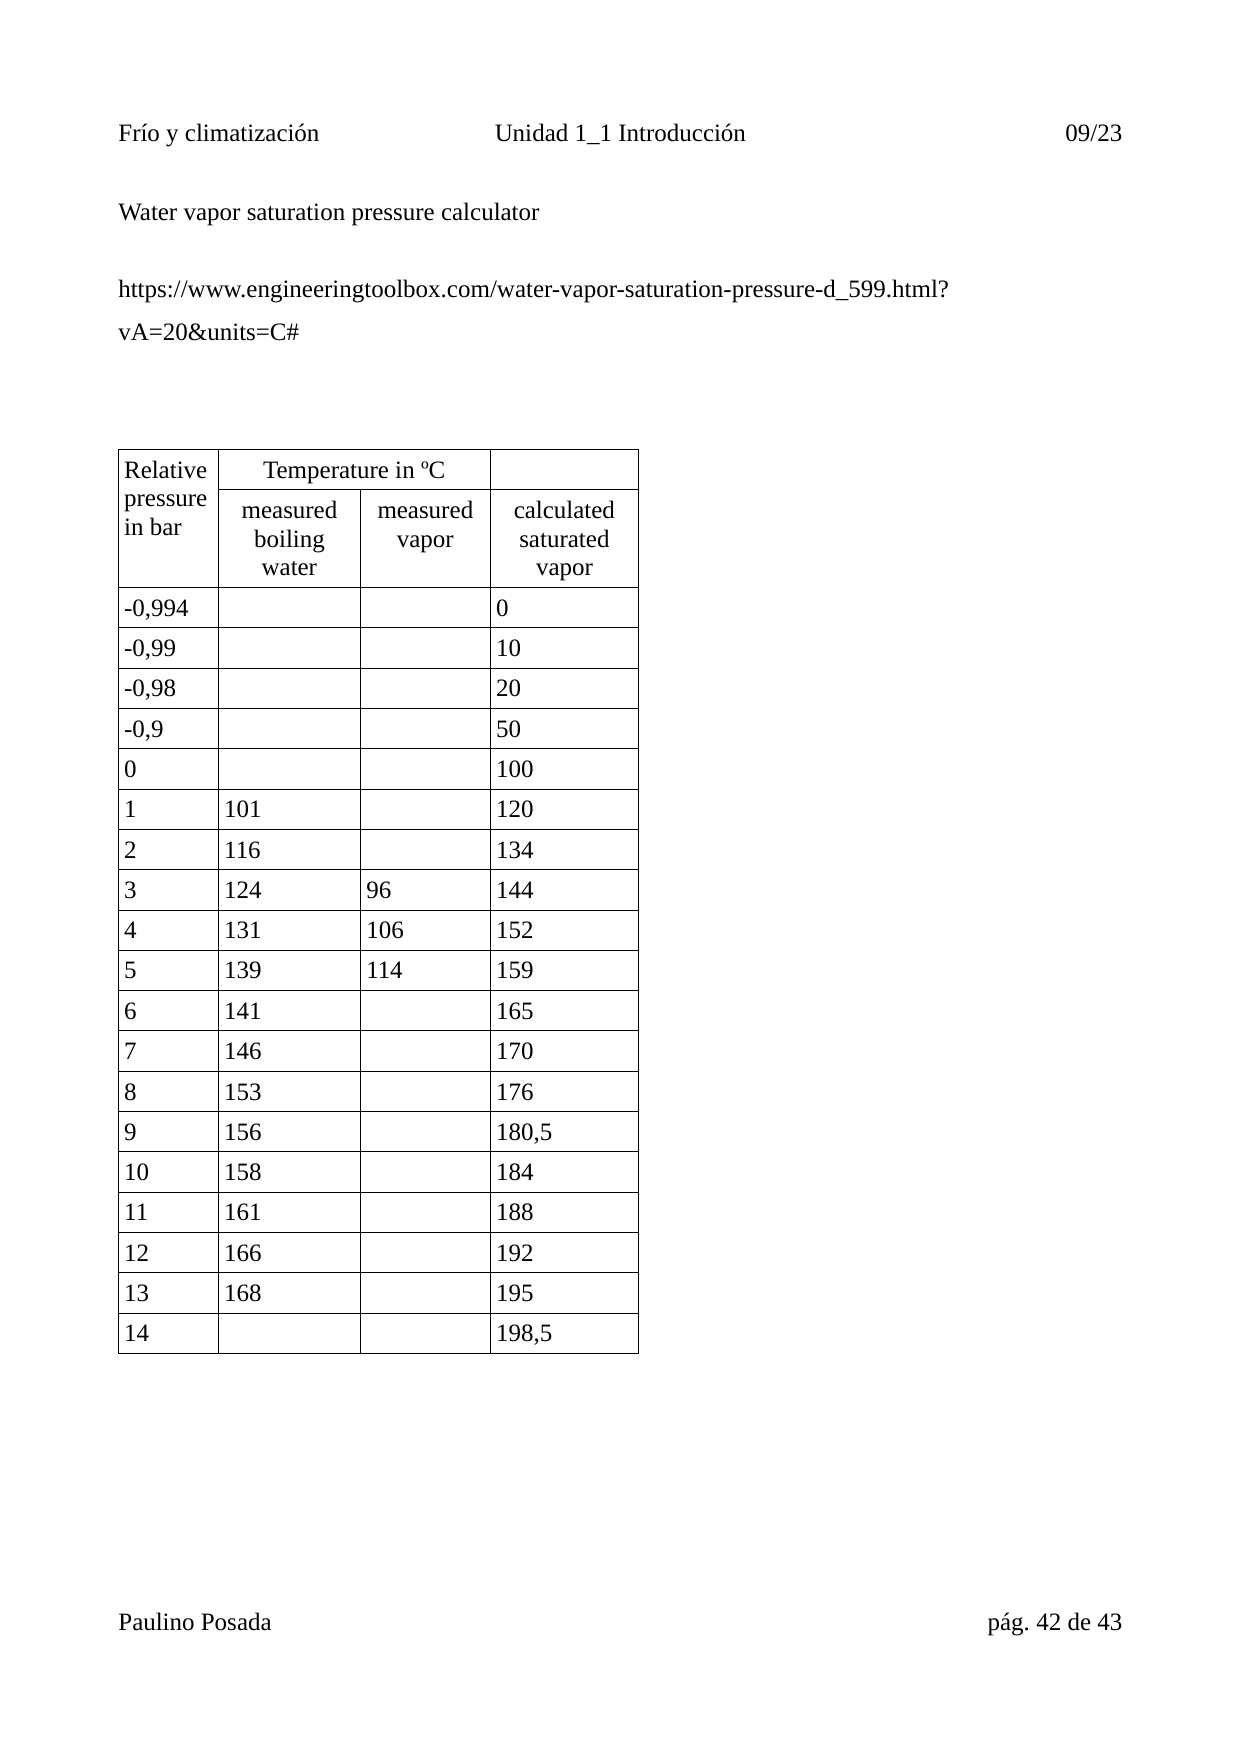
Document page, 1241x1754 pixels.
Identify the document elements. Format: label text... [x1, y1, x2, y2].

table_cell 165 [491, 991, 638, 1030]
table_cell measured boiling water [219, 490, 360, 587]
table_cell 195 [491, 1273, 638, 1313]
table_cell [219, 669, 360, 708]
table_cell -0,99 [119, 628, 218, 668]
table_cell 2 [119, 830, 218, 869]
table_cell [361, 1193, 490, 1232]
table_cell 10 [119, 1152, 218, 1192]
table_cell 11 [119, 1193, 218, 1232]
table_cell [361, 588, 490, 627]
table_cell [219, 709, 360, 748]
table_cell 153 [219, 1072, 360, 1111]
table_cell 3 [119, 870, 218, 909]
table_cell 156 [219, 1112, 360, 1151]
table_cell 176 [491, 1072, 638, 1111]
table_cell -0,98 [119, 669, 218, 708]
table_cell 1 [119, 790, 218, 829]
table_cell 131 [219, 911, 360, 950]
table_cell -0,9 [119, 709, 218, 748]
table_cell [361, 669, 490, 708]
table_header Relative pressure in bar [119, 450, 218, 587]
table_cell 100 [491, 749, 638, 788]
table_cell 9 [119, 1112, 218, 1151]
table_cell 134 [491, 830, 638, 869]
table_cell 170 [491, 1031, 638, 1071]
table_cell 124 [219, 870, 360, 909]
table_cell 116 [219, 830, 360, 869]
table_cell 6 [119, 991, 218, 1030]
table_cell 50 [491, 709, 638, 748]
table_cell 8 [119, 1072, 218, 1111]
table_cell 20 [491, 669, 638, 708]
table_cell 184 [491, 1152, 638, 1192]
text https://www.engineeringtoolbox.com/water-vapor-saturation-pressure-d_599.html?vA=20&units=C# [118, 274, 1122, 346]
table_cell 5 [119, 951, 218, 990]
table_cell measured vapor [361, 490, 490, 587]
table_cell 101 [219, 790, 360, 829]
table_cell 114 [361, 951, 490, 990]
table_cell 139 [219, 951, 360, 990]
table_cell 180,5 [491, 1112, 638, 1151]
table_header [491, 450, 638, 489]
table_cell [219, 749, 360, 788]
table_cell 188 [491, 1193, 638, 1232]
table_cell 198,5 [491, 1314, 638, 1353]
table_cell [361, 1152, 490, 1192]
table_cell [361, 709, 490, 748]
table_cell 161 [219, 1193, 360, 1232]
table_cell -0,994 [119, 588, 218, 627]
table_cell [219, 628, 360, 668]
table_cell [361, 1112, 490, 1151]
table_cell [361, 1031, 490, 1071]
table_cell 158 [219, 1152, 360, 1192]
table_cell 13 [119, 1273, 218, 1313]
table_cell [361, 1072, 490, 1111]
table_cell 152 [491, 911, 638, 950]
table_cell 106 [361, 911, 490, 950]
table_cell [361, 628, 490, 668]
table_cell [361, 830, 490, 869]
table_cell 141 [219, 991, 360, 1030]
table_cell 120 [491, 790, 638, 829]
table_cell 166 [219, 1233, 360, 1272]
table_cell [361, 991, 490, 1030]
text Water vapor saturation pressure calculator [118, 197, 1122, 226]
table_cell 159 [491, 951, 638, 990]
table_cell [361, 749, 490, 788]
table_cell [219, 1314, 360, 1353]
table_cell [361, 1314, 490, 1353]
table_cell [361, 1273, 490, 1313]
table_cell 146 [219, 1031, 360, 1071]
table_cell [361, 790, 490, 829]
table_cell 0 [491, 588, 638, 627]
table_cell [219, 588, 360, 627]
table_cell [361, 1233, 490, 1272]
table_header Temperature in ºC [219, 450, 490, 489]
table_cell 7 [119, 1031, 218, 1071]
table_cell 14 [119, 1314, 218, 1353]
table_cell 4 [119, 911, 218, 950]
table_cell 0 [119, 749, 218, 788]
table_cell 10 [491, 628, 638, 668]
table_cell calculated saturated vapor [491, 490, 638, 587]
table_cell 144 [491, 870, 638, 909]
table_cell 192 [491, 1233, 638, 1272]
table_cell 12 [119, 1233, 218, 1272]
table_cell 96 [361, 870, 490, 909]
table_cell 168 [219, 1273, 360, 1313]
